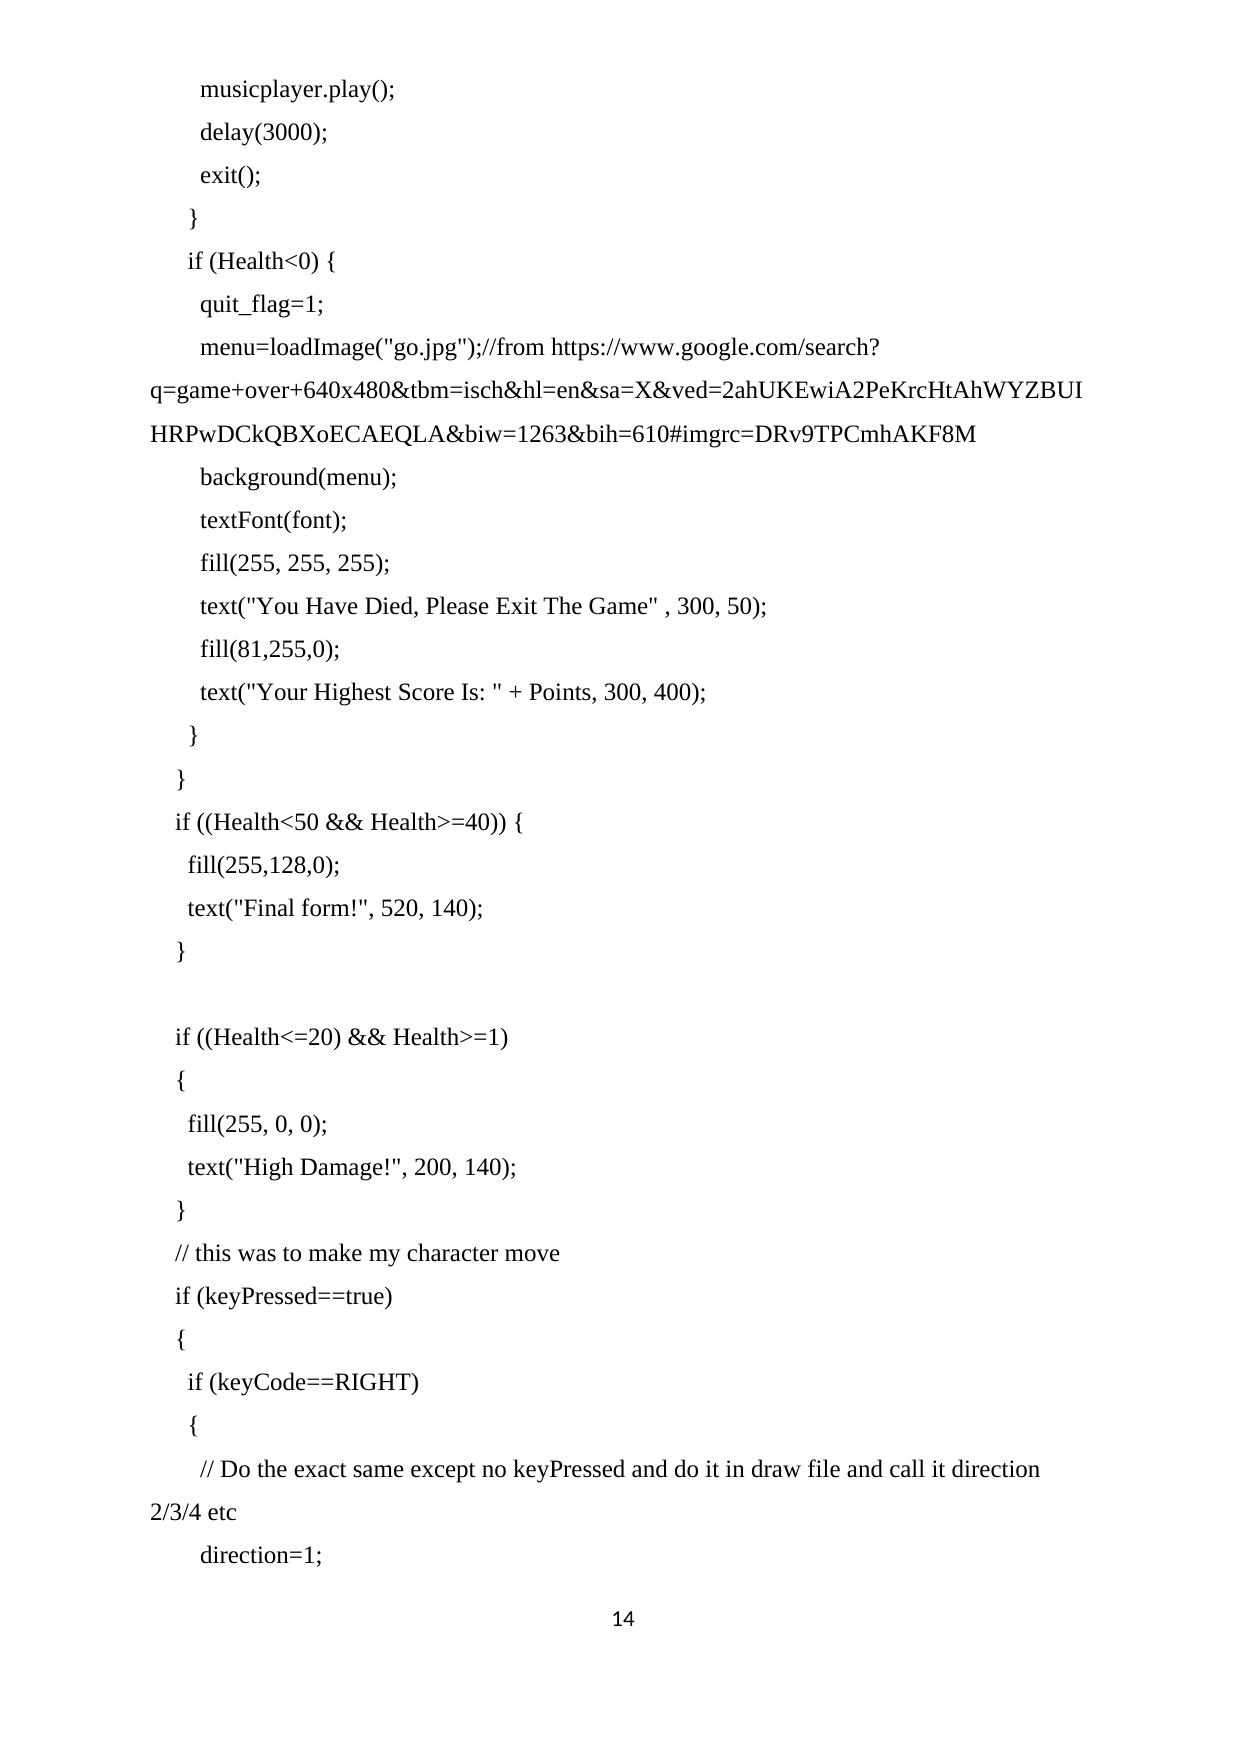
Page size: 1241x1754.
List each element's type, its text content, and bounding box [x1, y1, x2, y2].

text exit(); [150, 160, 1090, 189]
text text("You Have Died, Please Exit The Game" , 300, 50); [150, 591, 1090, 620]
text background(menu); [150, 462, 1090, 491]
text // Do the exact same except no keyPressed and do it in draw file and call it direction 2/3/4 etc [150, 1454, 1090, 1526]
text text("High Damage!", 200, 140); [150, 1152, 1090, 1181]
text fill(81,255,0); [150, 634, 1090, 663]
text if (keyCode==RIGHT) [150, 1367, 1090, 1396]
text text("Final form!", 520, 140); [150, 893, 1090, 922]
text // this was to make my character move [150, 1238, 1090, 1267]
text if (Health<0) { [150, 246, 1090, 275]
text if ((Health<=20) && Health>=1) [150, 1022, 1090, 1051]
text { [150, 1066, 1090, 1094]
text if (keyPressed==true) [150, 1281, 1090, 1310]
text fill(255, 0, 0); [150, 1109, 1090, 1137]
text musicplayer.play(); [150, 74, 1090, 102]
text } [150, 764, 1090, 792]
text delay(3000); [150, 117, 1090, 146]
text } [150, 936, 1090, 965]
text text("Your Highest Score Is: " + Points, 300, 400); [150, 677, 1090, 706]
text fill(255, 255, 255); [150, 548, 1090, 577]
text } [150, 203, 1090, 232]
text { [150, 1324, 1090, 1353]
text menu=loadImage("go.jpg");//from https://www.google.com/search?q=game+over+640x480&tbm=isch&hl=en&sa=X&ved=2ahUKEwiA2PeKrcHtAhWYZBUIHRPwDCkQBXoECAEQLA&biw=1263&bih=610#imgrc=DRv9TPCmhAKF8M [150, 332, 1090, 447]
text if ((Health<50 && Health>=40)) { [150, 807, 1090, 836]
text textFont(font); [150, 505, 1090, 534]
text } [150, 721, 1090, 749]
text } [150, 1195, 1090, 1224]
text { [150, 1411, 1090, 1439]
text fill(255,128,0); [150, 850, 1090, 879]
text quit_flag=1; [150, 289, 1090, 318]
text direction=1; [150, 1540, 1090, 1569]
